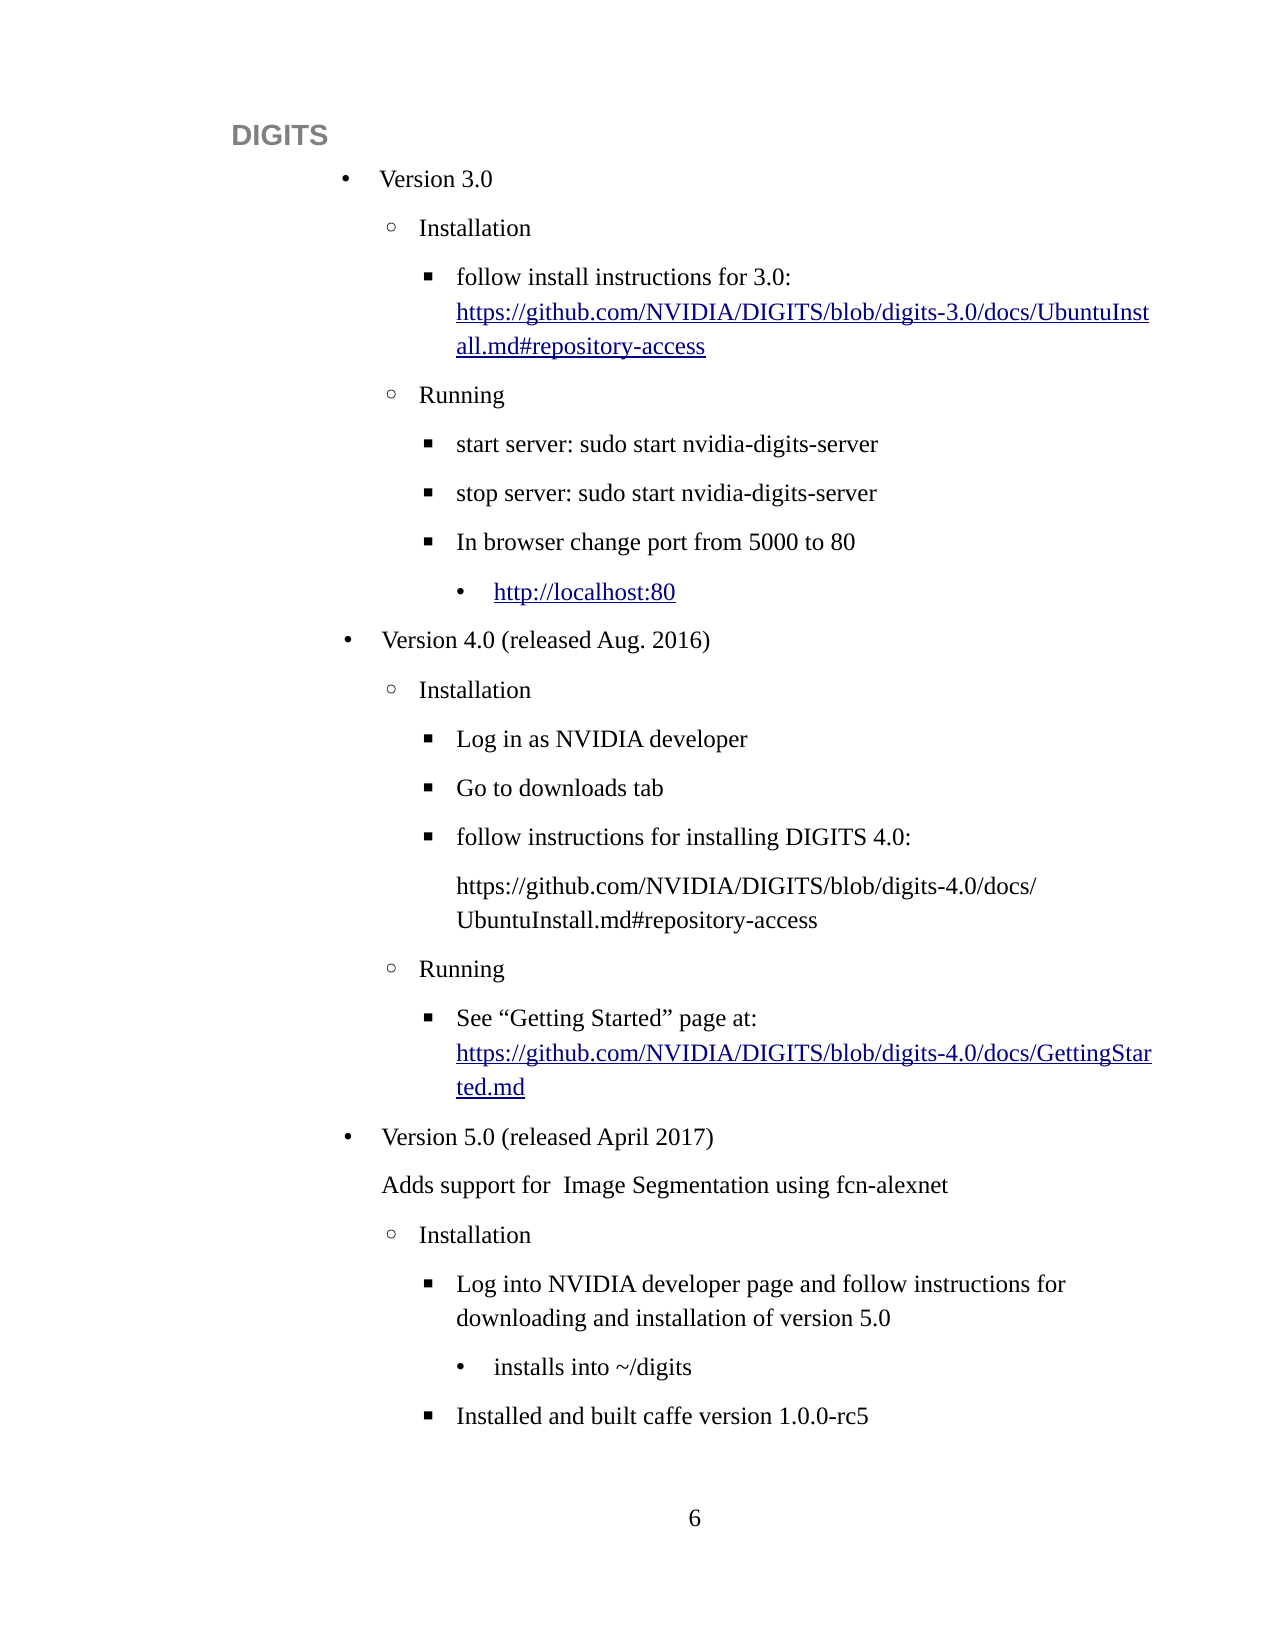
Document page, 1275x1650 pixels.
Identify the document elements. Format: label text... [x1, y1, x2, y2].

list http://localhost:80 [456, 577, 1158, 605]
list Go to downloads tab [419, 773, 1158, 802]
list Version 3.0 [341, 164, 1158, 193]
list In browser change port from 5000 to 80 [419, 527, 1158, 556]
list Version 5.0 (released April 2017) [344, 1122, 1158, 1150]
list Installation [381, 213, 1158, 242]
list Adds support for Image Segmentation using fcn-alexnet [344, 1171, 1158, 1199]
list https://github.com/NVIDIA/DIGITS/blob/digits-4.0/docs/UbuntuInstall.md#repository-access [419, 871, 1158, 934]
list Installed and built caffe version 1.0.0-rc5 [419, 1401, 1158, 1430]
list Installation [381, 675, 1158, 703]
list installs into ~/digits [456, 1352, 1158, 1381]
list Running [381, 954, 1158, 983]
list See “Getting Started” page at: https://github.com/NVIDIA/DIGITS/blob/digits-4.0/docs/GettingStarted.md [419, 1003, 1158, 1101]
list Running [381, 380, 1158, 409]
list Version 4.0 (released Aug. 2016) [344, 626, 1158, 654]
list Log into NVIDIA developer page and follow instructions for downloading and installation of version 5.0 [419, 1269, 1158, 1332]
list Installation [381, 1220, 1158, 1248]
list start server: sudo start nvidia-digits-server [419, 429, 1158, 458]
list stop server: sudo start nvidia-digits-server [419, 478, 1158, 507]
subtitle DIGITS [231, 118, 1158, 152]
list Log in as NVIDIA developer [419, 724, 1158, 752]
list follow install instructions for 3.0: https://github.com/NVIDIA/DIGITS/blob/digits-3.0/docs/UbuntuInstall.md#repository-access [419, 262, 1158, 360]
list follow instructions for installing DIGITS 4.0: [419, 822, 1158, 851]
